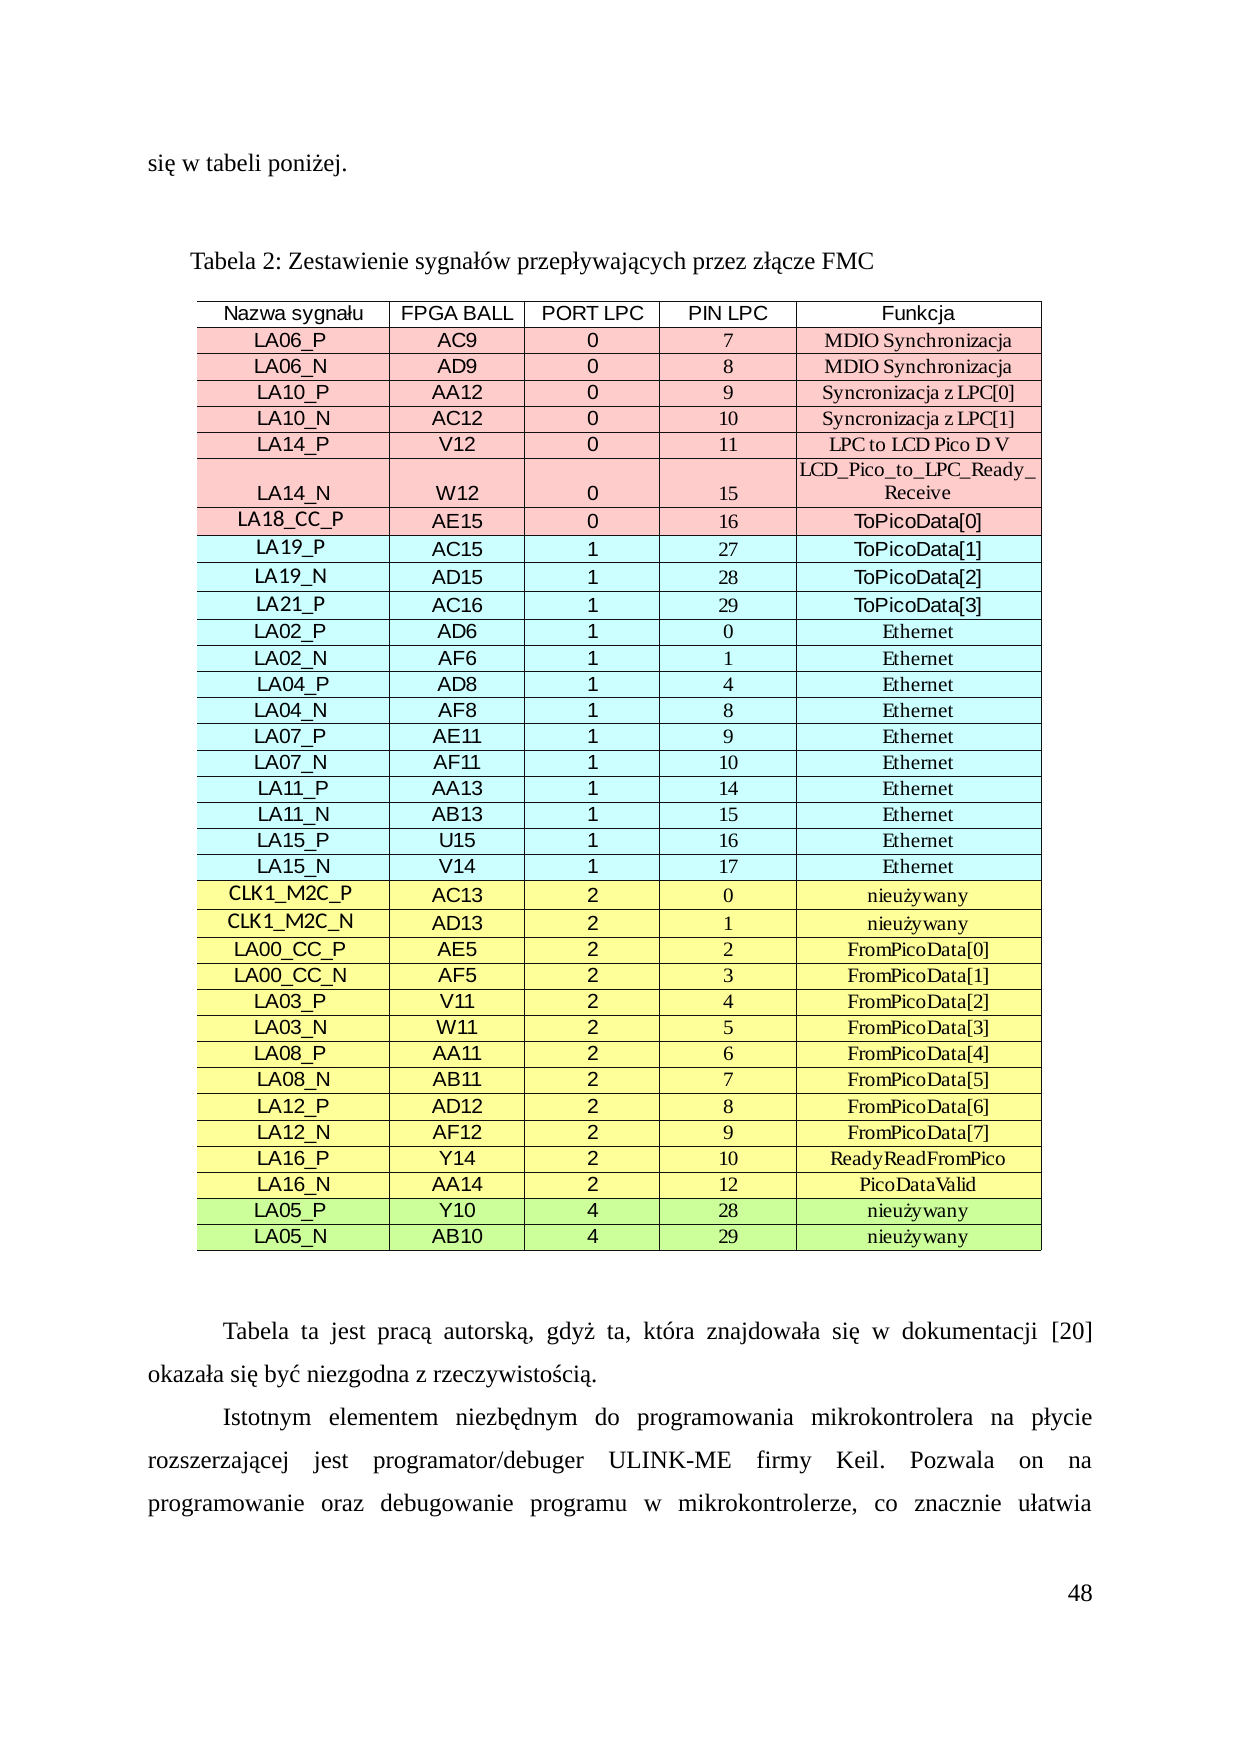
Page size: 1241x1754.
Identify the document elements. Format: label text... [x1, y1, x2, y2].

text Tabela ta jest pracą autorską, gdyż ta, która znajdowała się w dokumentacji [20] okazała się być niezgodna z rzeczywistością. [148, 1316, 1093, 1388]
text Istotnym elementem niezbędnym do programowania mikrokontrolera na płycie rozszerzającej jest programator/debuger ULINK-ME firmy Keil. Pozwala on na programowanie oraz debugowanie programu w mikrokontrolerze, co znacznie ułatwia [148, 1402, 1093, 1517]
text Tabela 2: Zestawienie sygnałów przepływających przez złącze FMC [190, 246, 1051, 275]
text się w tabeli poniżej. [148, 148, 1093, 176]
